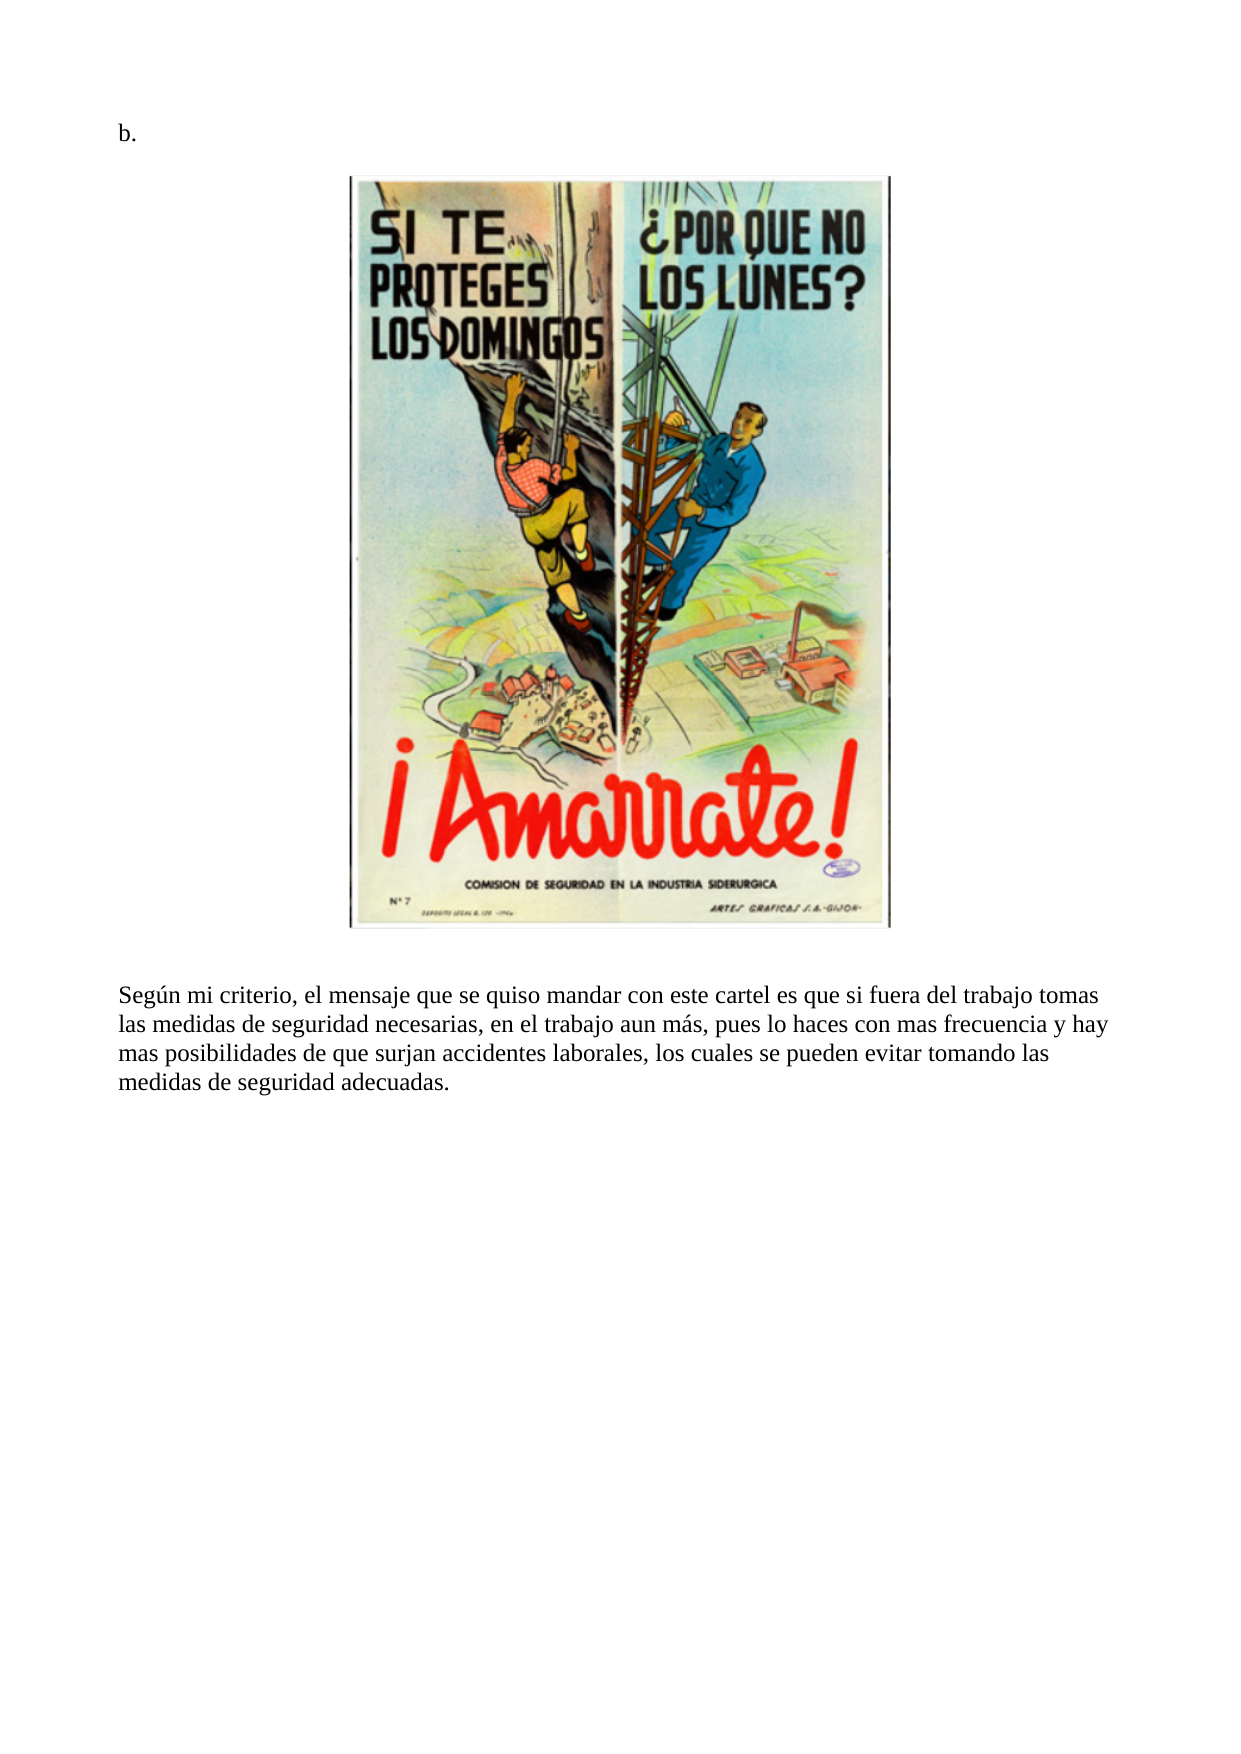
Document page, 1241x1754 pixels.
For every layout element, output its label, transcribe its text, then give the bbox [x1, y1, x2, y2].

picture [349, 175, 891, 929]
text Según mi criterio, el mensaje que se quiso mandar con este cartel es que si fuera del trabajo tomas las medidas de seguridad necesarias, en el trabajo aun más, pues lo haces con mas frecuencia y hay mas posibilidades de que surjan accidentes laborales, los cuales se pueden evitar tomando las medidas de seguridad adecuadas. [118, 981, 1122, 1096]
text b. [118, 118, 1122, 147]
